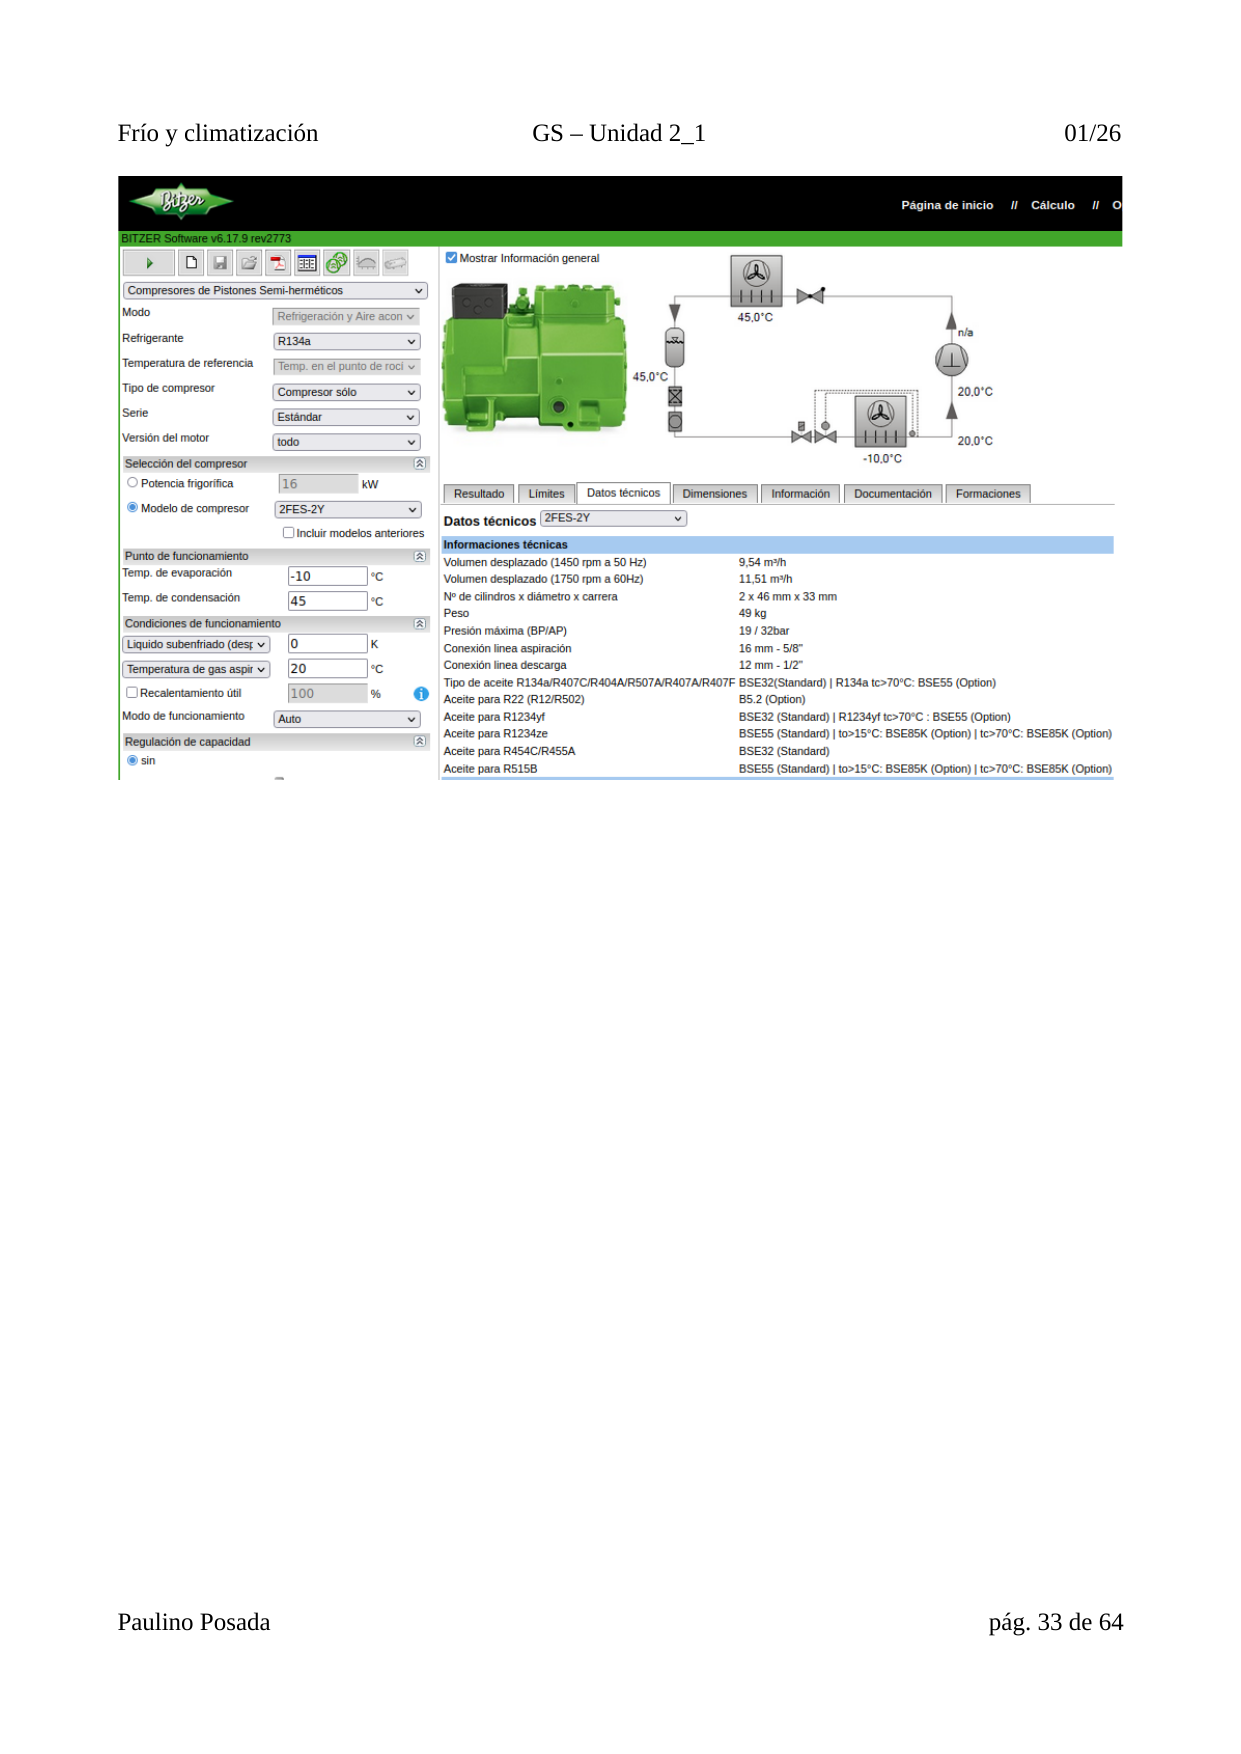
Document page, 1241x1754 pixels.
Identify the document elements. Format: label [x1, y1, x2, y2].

picture [118, 176, 1123, 780]
